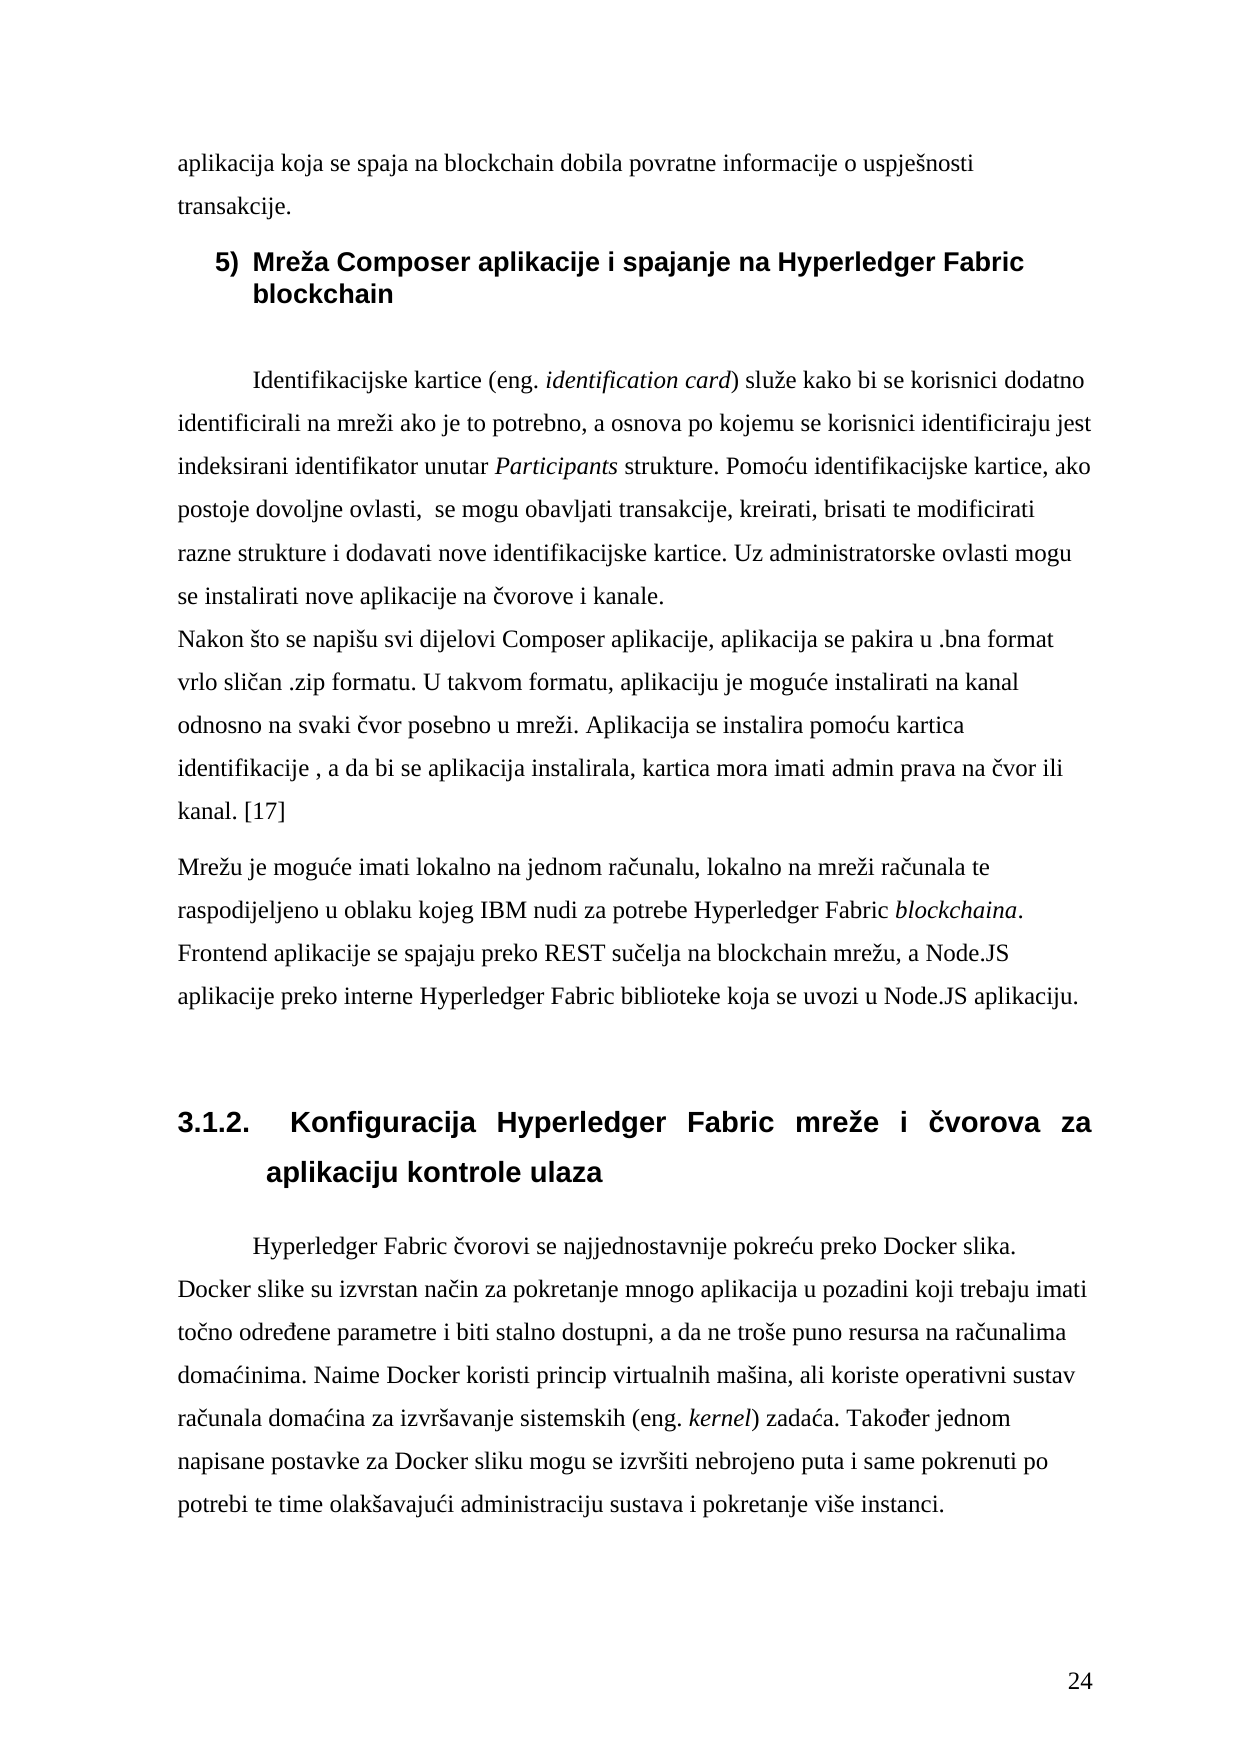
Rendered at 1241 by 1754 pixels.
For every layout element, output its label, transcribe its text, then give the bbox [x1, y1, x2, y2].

text Hyperledger Fabric čvorovi se najjednostavnije pokreću preko Docker slika. Docker slike su izvrstan način za pokretanje mnogo aplikacija u pozadini koji trebaju imati točno određene parametre i biti stalno dostupni, a da ne troše puno resursa na računalima domaćinima. Naime Docker koristi princip virtualnih mašina, ali koriste operativni sustav računala domaćina za izvršavanje sistemskih (eng. kernel) zadaća. Također jednom napisane postavke za Docker sliku mogu se izvršiti nebrojeno puta i same pokrenuti po potrebi te time olakšavajući administraciju sustava i pokretanje više instanci. [177, 1231, 1092, 1518]
text Identifikacijske kartice (eng. identification card) služe kako bi se korisnici dodatno identificirali na mreži ako je to potrebno, a osnova po kojemu se korisnici identificiraju jest indeksirani identifikator unutar Participants strukture. Pomoću identifikacijske kartice, ako postoje dovoljne ovlasti, se mogu obavljati transakcije, kreirati, brisati te modificirati razne strukture i dodavati nove identifikacijske kartice. Uz administratorske ovlasti mogu se instalirati nove aplikacije na čvorove i kanale. Nakon što se napišu svi dijelovi Composer aplikacije, aplikacija se pakira u .bna format vrlo sličan .zip formatu. U takvom formatu, aplikaciju je moguće instalirati na kanal odnosno na svaki čvor posebno u mreži. Aplikacija se instalira pomoću kartica identifikacije , a da bi se aplikacija instalirala, kartica mora imati admin prava na čvor ili kanal. [17] [177, 365, 1092, 825]
subtitle Konfiguracija Hyperledger Fabric mreže i čvorova za aplikaciju kontrole ulaza [177, 1105, 1092, 1189]
list Mreža Composer aplikacije i spajanje na Hyperledger Fabric blockchain [215, 246, 1092, 309]
text aplikacija koja se spaja na blockchain dobila povratne informacije o uspješnosti transakcije. [177, 148, 1092, 219]
text Mrežu je moguće imati lokalno na jednom računalu, lokalno na mreži računala te raspodijeljeno u oblaku kojeg IBM nudi za potrebe Hyperledger Fabric blockchaina. Frontend aplikacije se spajaju preko REST sučelja na blockchain mrežu, a Node.JS aplikacije preko interne Hyperledger Fabric biblioteke koja se uvozi u Node.JS aplikaciju. [177, 852, 1092, 1010]
